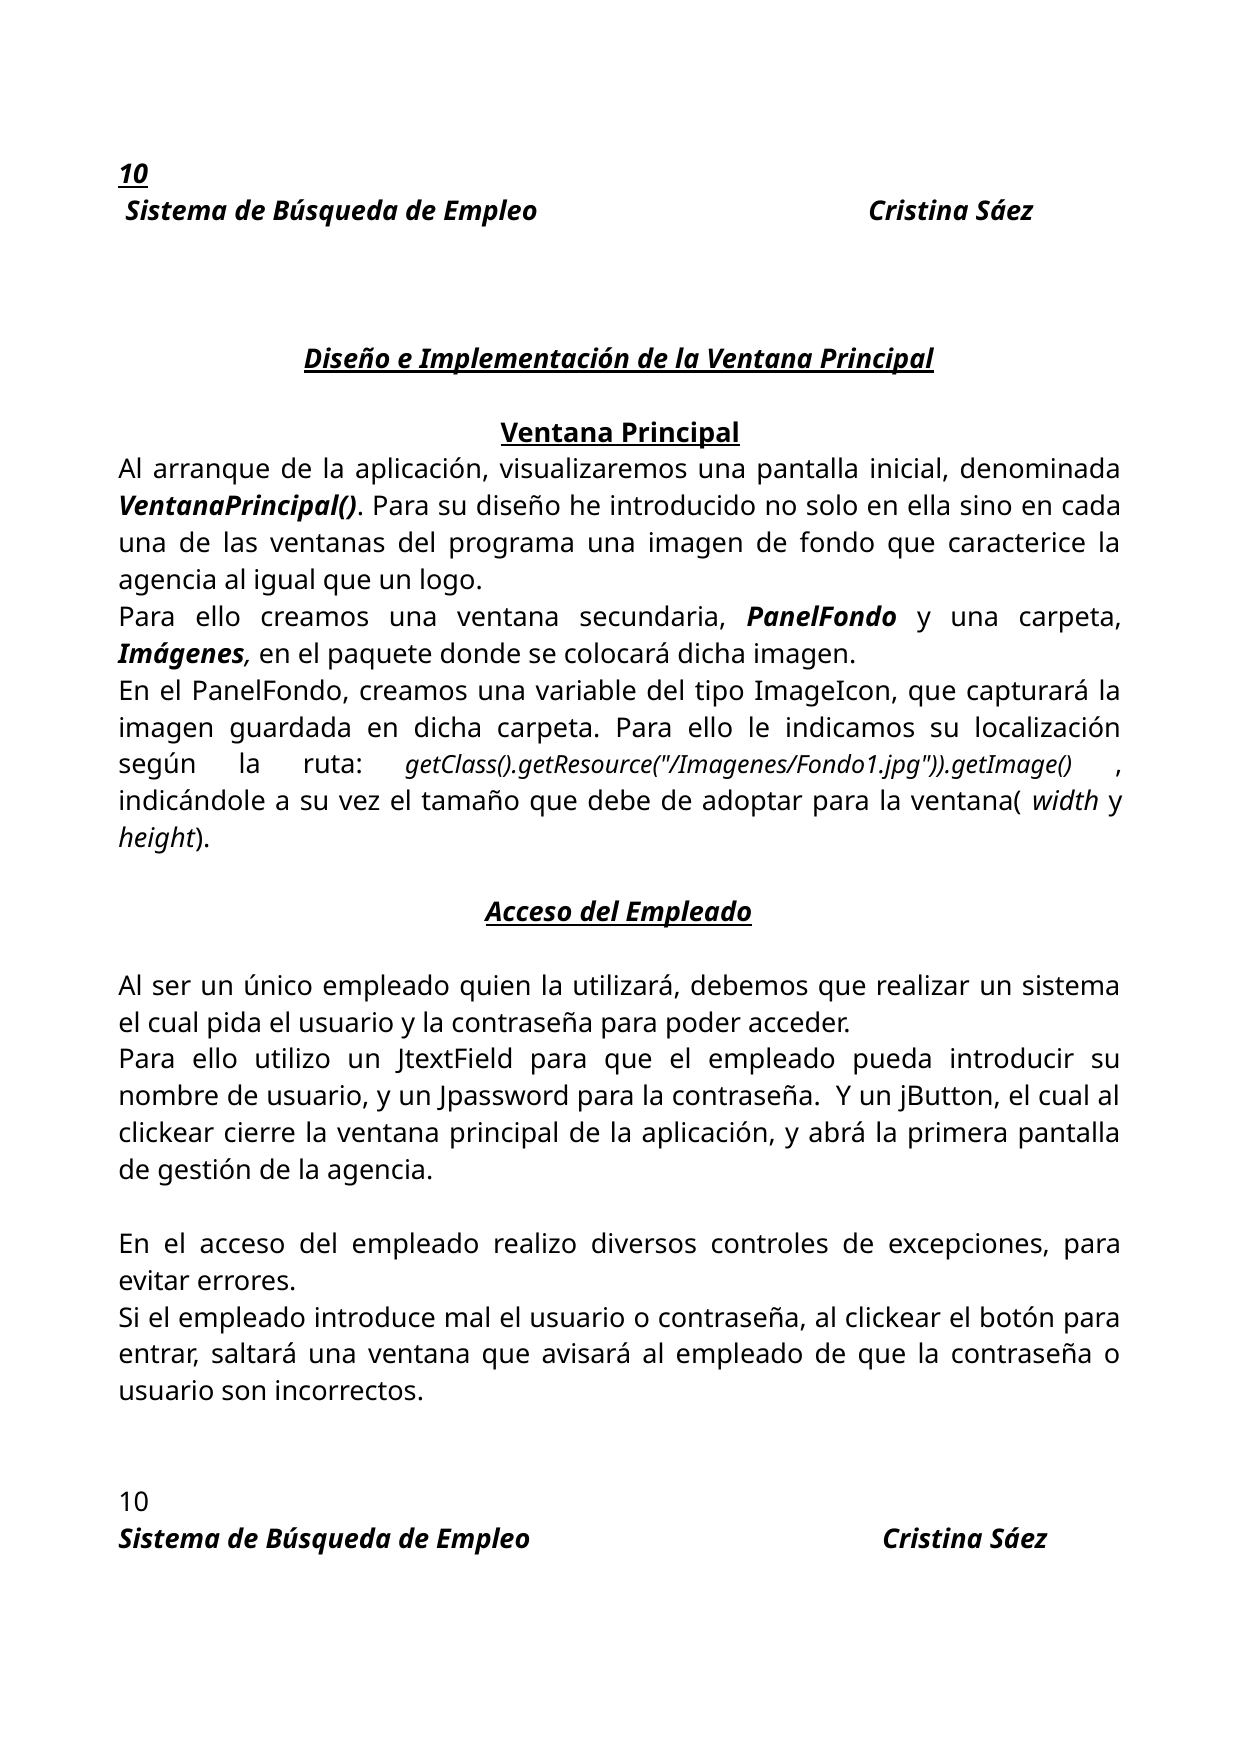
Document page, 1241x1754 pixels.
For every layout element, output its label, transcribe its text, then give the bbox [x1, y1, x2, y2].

text Al arranque de la aplicación, visualizaremos una pantalla inicial, denominada VentanaPrincipal(). Para su diseño he introducido no solo en ella sino en cada una de las ventanas del programa una imagen de fondo que caracterice la agencia al igual que un logo. [118, 450, 1122, 597]
text En el PanelFondo, creamos una variable del tipo ImageIcon, que capturará la imagen guardada en dicha carpeta. Para ello le indicamos su localización según la ruta: getClass().getResource("/Imagenes/Fondo1.jpg")).getImage() , indicándole a su vez el tamaño que debe de adoptar para la ventana( width y height). [118, 671, 1122, 856]
text Para ello creamos una ventana secundaria, PanelFondo y una carpeta, Imágenes, en el paquete donde se colocará dicha imagen. [118, 597, 1122, 671]
text 23 [118, 155, 1122, 192]
text Para ello utilizo un JtextField para que el empleado pueda introducir su nombre de usuario, y un Jpassword para la contraseña. Y un jButton, el cual al clickear cierre la ventana principal de la aplicación, y abrá la primera pantalla de gestión de la agencia. [118, 1040, 1122, 1187]
text Ventana Principal [118, 413, 1122, 450]
text Al ser un único empleado quien la utilizará, debemos que realizar un sistema el cual pida el usuario y la contraseña para poder acceder. [118, 966, 1122, 1040]
text Si el empleado introduce mal el usuario o contraseña, al clickear el botón para entrar, saltará una ventana que avisará al empleado de que la contraseña o usuario son incorrectos. [118, 1298, 1122, 1409]
text Sistema de Búsqueda de Empleo Cristina Sáez [118, 1519, 1122, 1556]
text Diseño e Implementación de la Ventana Principal [118, 339, 1122, 376]
text Acceso del Empleado [118, 892, 1122, 929]
text En el acceso del empleado realizo diversos controles de excepciones, para evitar errores. [118, 1224, 1122, 1298]
text 23 [118, 1482, 1122, 1519]
text Sistema de Búsqueda de Empleo Cristina Sáez [118, 192, 1122, 229]
